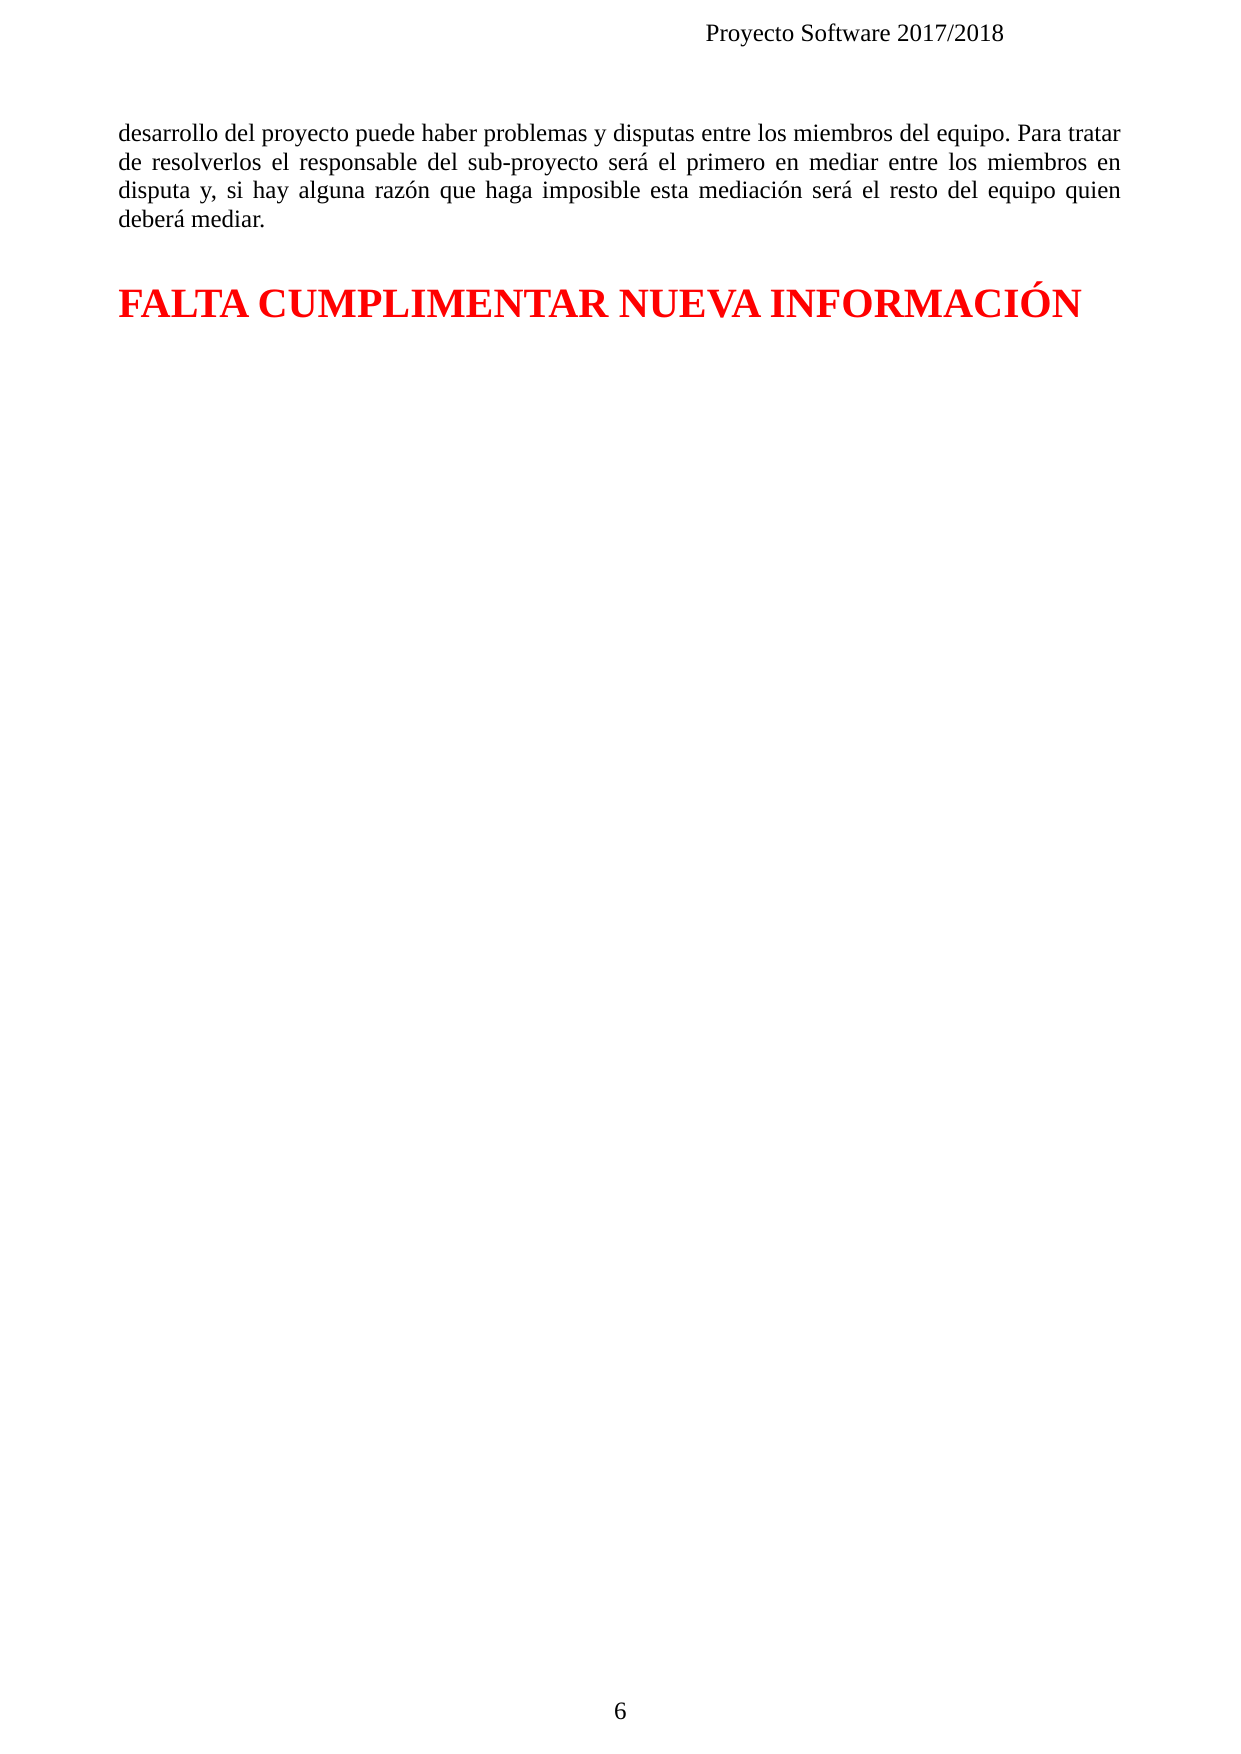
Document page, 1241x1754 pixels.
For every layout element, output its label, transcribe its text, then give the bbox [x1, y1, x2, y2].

text FALTA CUMPLIMENTAR NUEVA INFORMACIÓN [118, 278, 1122, 326]
text desarrollo del proyecto puede haber problemas y disputas entre los miembros del equipo. Para tratar de resolverlos el responsable del sub-proyecto será el primero en mediar entre los miembros en disputa y, si hay alguna razón que haga imposible esta mediación será el resto del equipo quien deberá mediar. [118, 118, 1122, 233]
